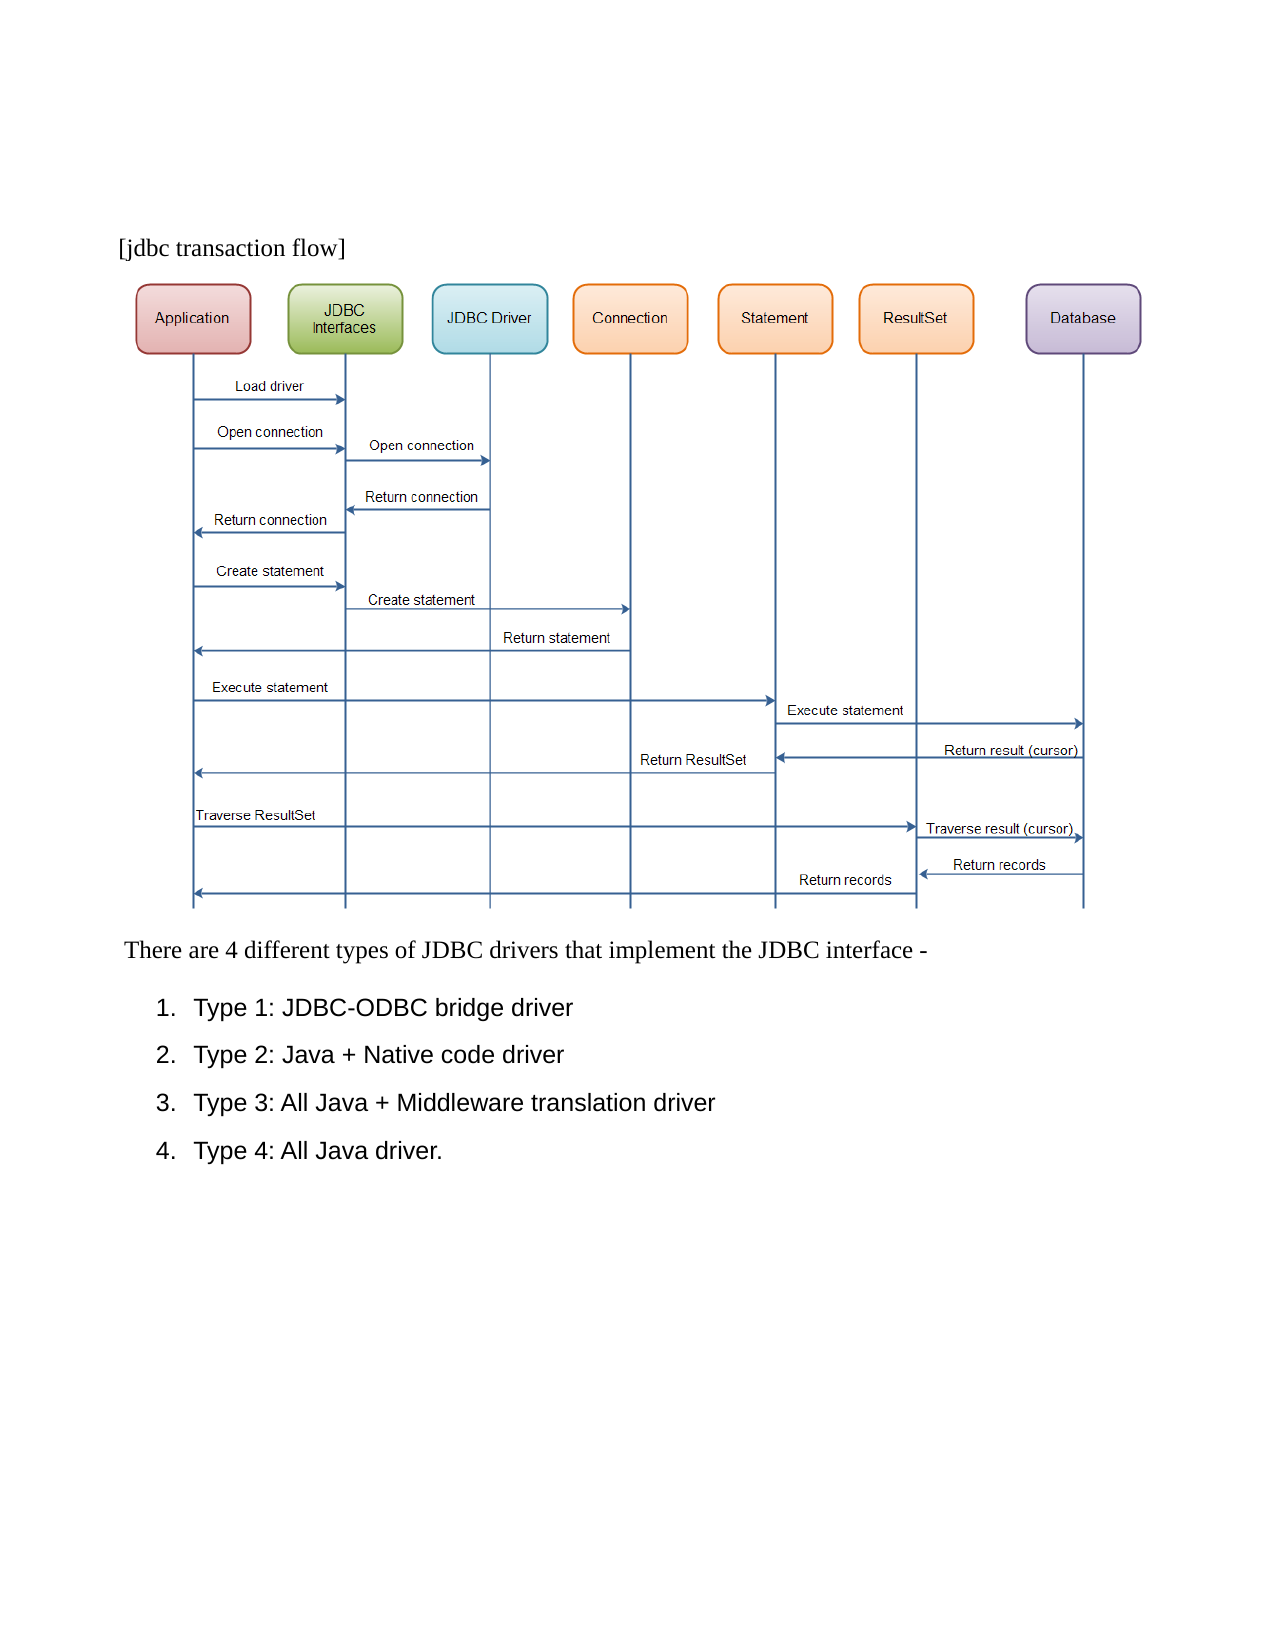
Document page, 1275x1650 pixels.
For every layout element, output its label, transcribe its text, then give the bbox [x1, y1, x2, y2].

list Type 4: All Java driver. [156, 1136, 1157, 1164]
list Type 1: JDBC-ODBC bridge driver [156, 993, 1157, 1022]
text [jdbc transaction flow] [118, 233, 1157, 261]
list Type 3: All Java + Middleware translation driver [156, 1088, 1157, 1117]
list Type 2: Java + Native code driver [156, 1040, 1157, 1069]
picture [118, 261, 1157, 936]
text There are 4 different types of JDBC drivers that implement the JDBC interface - [118, 936, 1157, 964]
